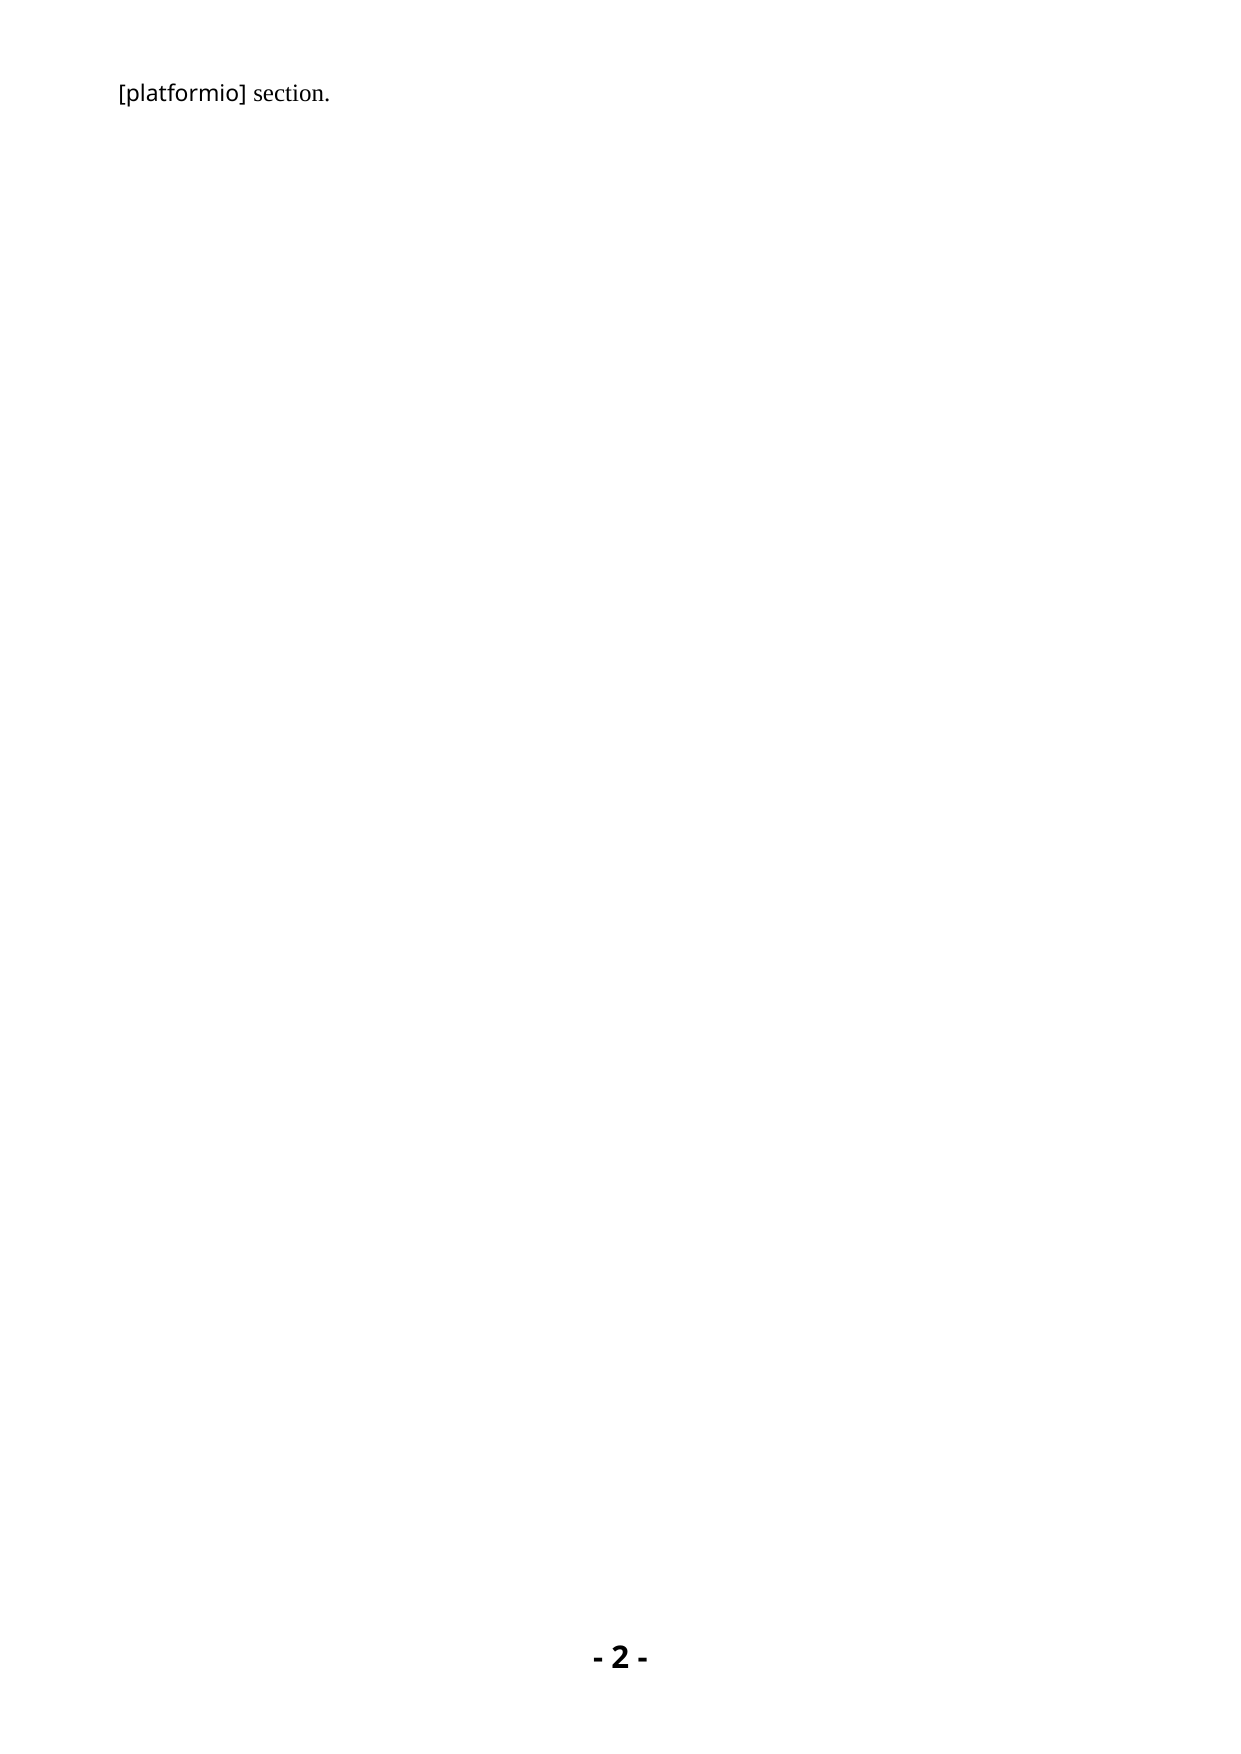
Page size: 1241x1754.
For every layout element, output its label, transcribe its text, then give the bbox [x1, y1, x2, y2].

text [platformio] section. [118, 77, 1122, 108]
